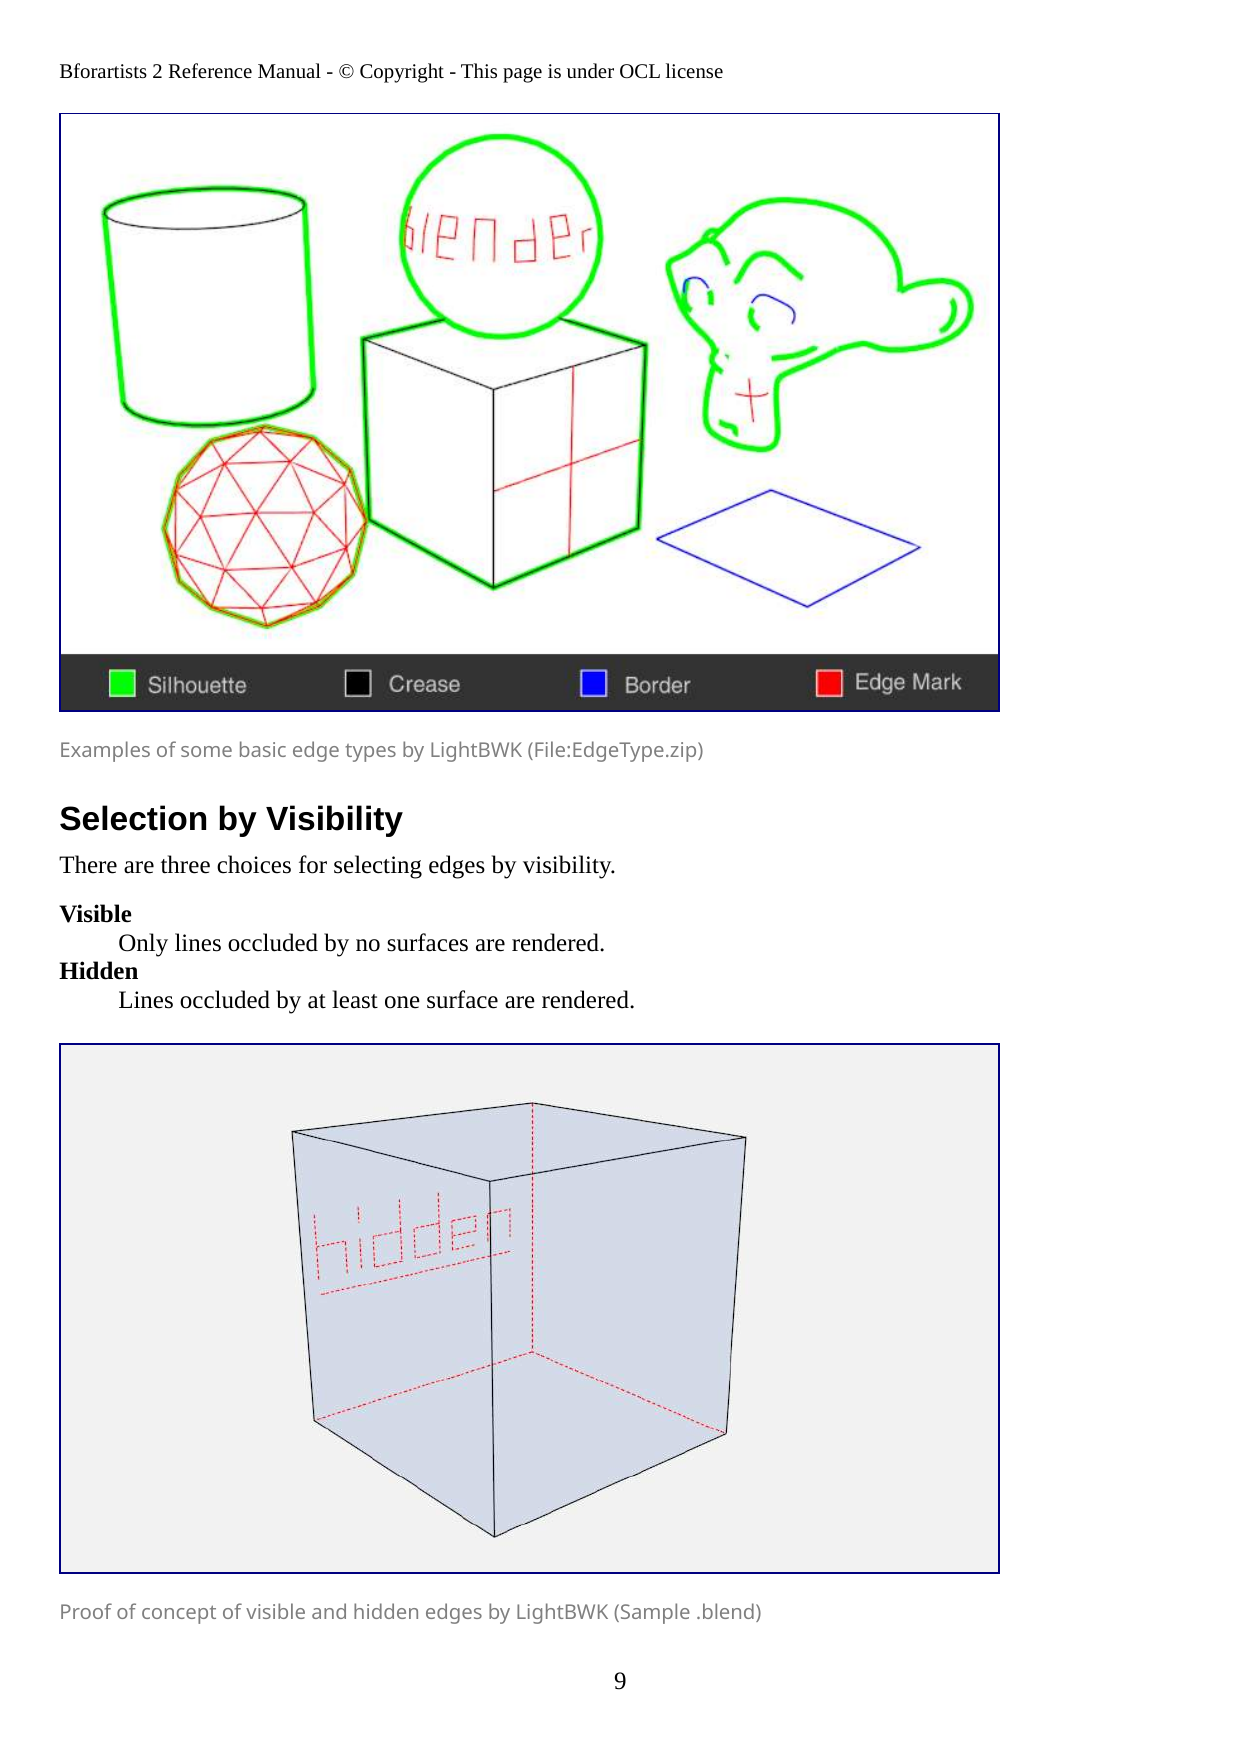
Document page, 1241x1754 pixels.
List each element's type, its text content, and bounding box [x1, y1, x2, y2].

text Examples of some basic edge types by LightBWK (File:EdgeType.zip) [59, 732, 1181, 763]
picture [61, 1045, 998, 1572]
picture [61, 114, 998, 710]
subtitle Selection by Visibility [59, 799, 1181, 837]
subtitle Hidden [59, 956, 1181, 985]
list Only lines occluded by no surfaces are rendered. [118, 928, 1181, 956]
text There are three choices for selecting edges by visibility. [59, 850, 1181, 878]
list Lines occluded by at least one surface are rendered. [118, 985, 1181, 1014]
subtitle Visible [59, 899, 1181, 928]
text Proof of concept of visible and hidden edges by LightBWK (Sample .blend) [59, 1594, 1181, 1625]
